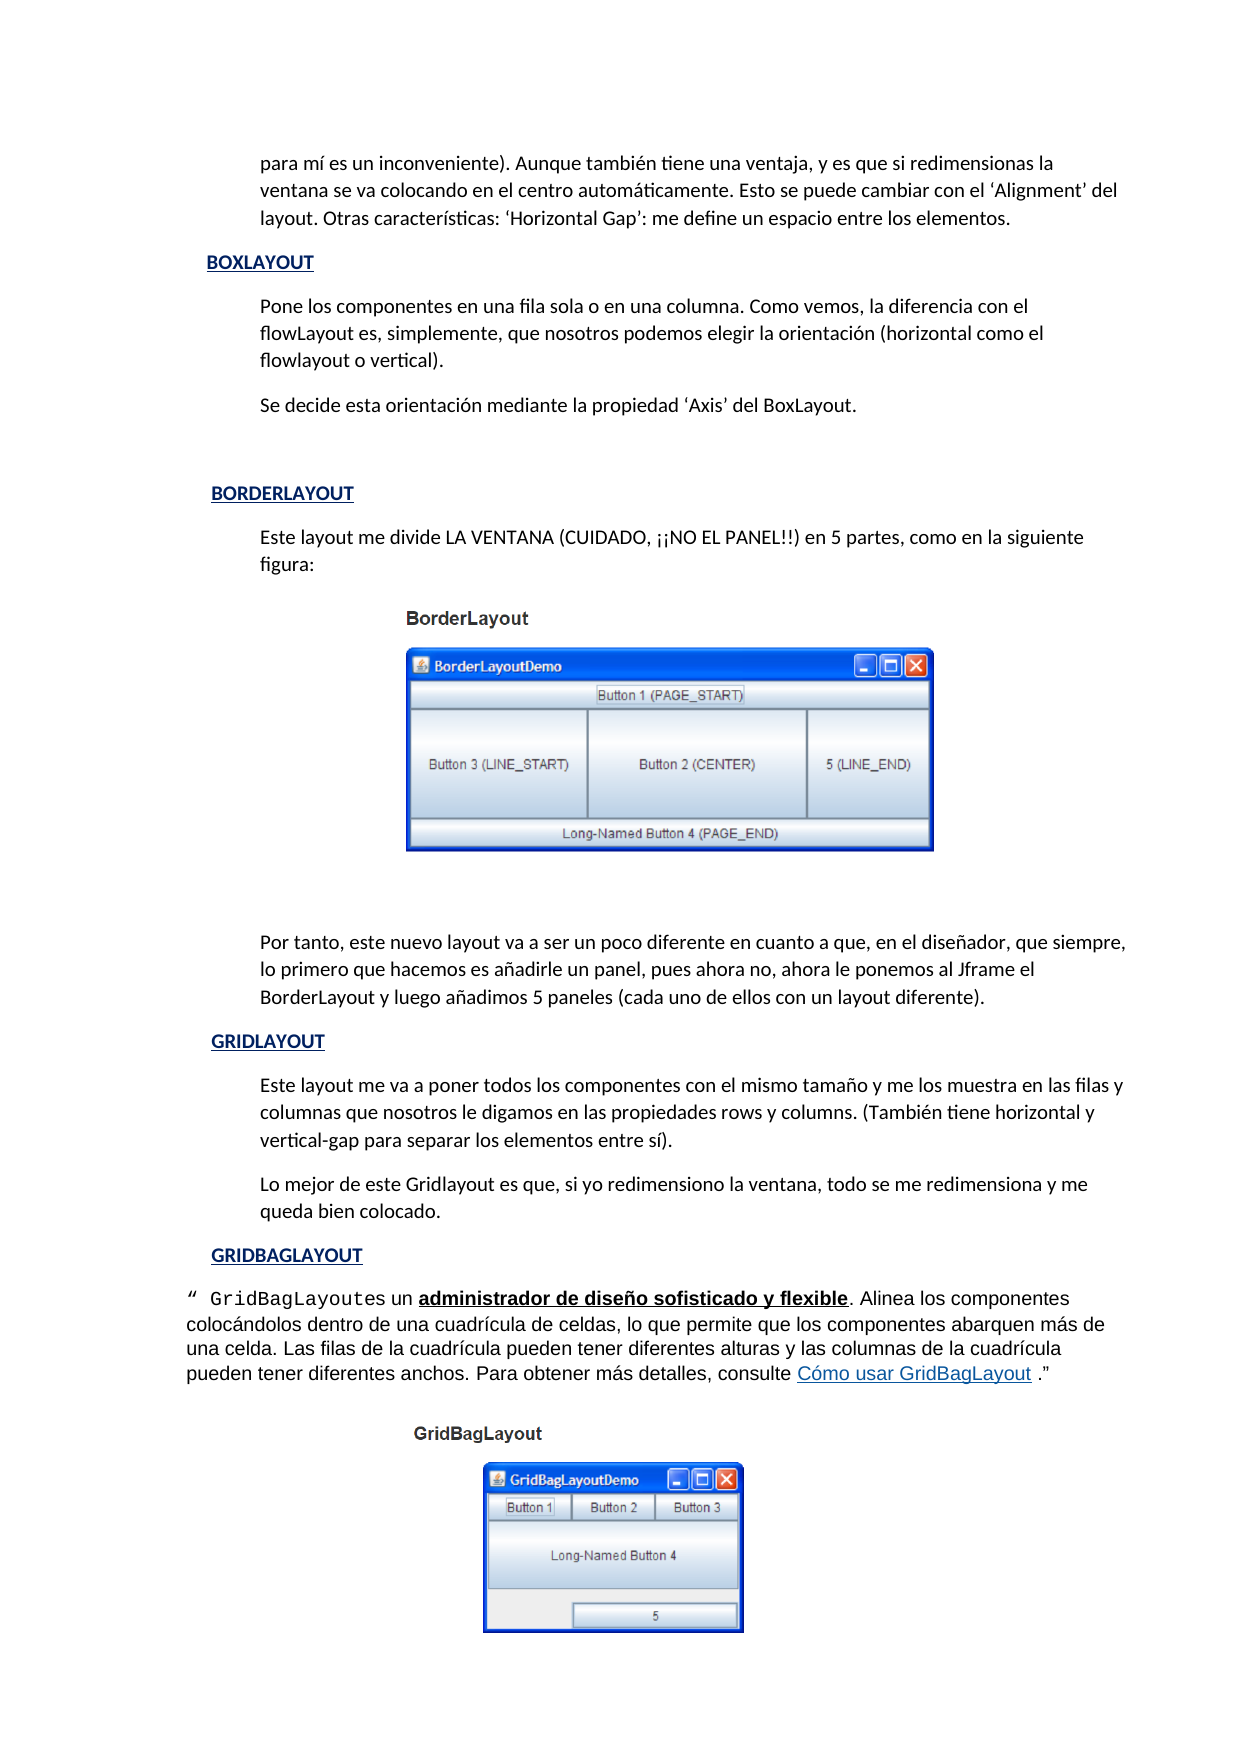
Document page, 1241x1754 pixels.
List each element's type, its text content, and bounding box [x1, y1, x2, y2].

picture [398, 604, 947, 865]
text Por tanto, este nuevo layout va a ser un poco diferente en cuanto a que, en el diseñador, que siempre, lo primero que hacemos es añadirle un panel, pues ahora no, ahora le ponemos al Jframe el BorderLayout y luego añadimos 5 paneles (cada uno de ellos con un layout diferente). [260, 929, 1128, 1009]
text BOXLAYOUT [187, 249, 1128, 274]
text Se decide esta orientación mediante la propiedad ‘Axis’ del BoxLayout. [260, 392, 1128, 417]
text GRIDBAGLAYOUT [187, 1242, 1128, 1268]
text “ GridBagLayoutes un administrador de diseño sofisticado y flexible. Alinea los componentes colocándolos dentro de una cuadrícula de celdas, lo que permite que los componentes abarquen más de una celda. Las filas de la cuadrícula pueden tener diferentes alturas y las columnas de la cuadrícula pueden tener diferentes anchos. Para obtener más detalles, consulte Cómo usar GridBagLayout .” [186, 1286, 1128, 1384]
text Lo mejor de este Gridlayout es que, si yo redimensiono la ventana, todo se me redimensiona y me queda bien colocado. [260, 1171, 1128, 1224]
picture [388, 1413, 788, 1648]
text Este layout me va a poner todos los componentes con el mismo tamaño y me los muestra en las filas y columnas que nosotros le digamos en las propiedades rows y columns. (También tiene horizontal y vertical-gap para separar los elementos entre sí). [260, 1072, 1128, 1152]
text Este layout me divide LA VENTANA (CUIDADO, ¡¡NO EL PANEL!!) en 5 partes, como en la siguiente figura: [260, 524, 1128, 577]
text BORDERLAYOUT [187, 480, 1128, 505]
text GRIDLAYOUT [187, 1028, 1128, 1053]
text para mí es un inconveniente). Aunque también tiene una ventaja, y es que si redimensionas la ventana se va colocando en el centro automáticamente. Esto se puede cambiar con el ‘Alignment’ del layout. Otras características: ‘Horizontal Gap’: me define un espacio entre los elementos. [260, 150, 1128, 230]
text Pone los componentes en una fila sola o en una columna. Como vemos, la diferencia con el flowLayout es, simplemente, que nosotros podemos elegir la orientación (horizontal como el flowlayout o vertical). [260, 293, 1128, 373]
